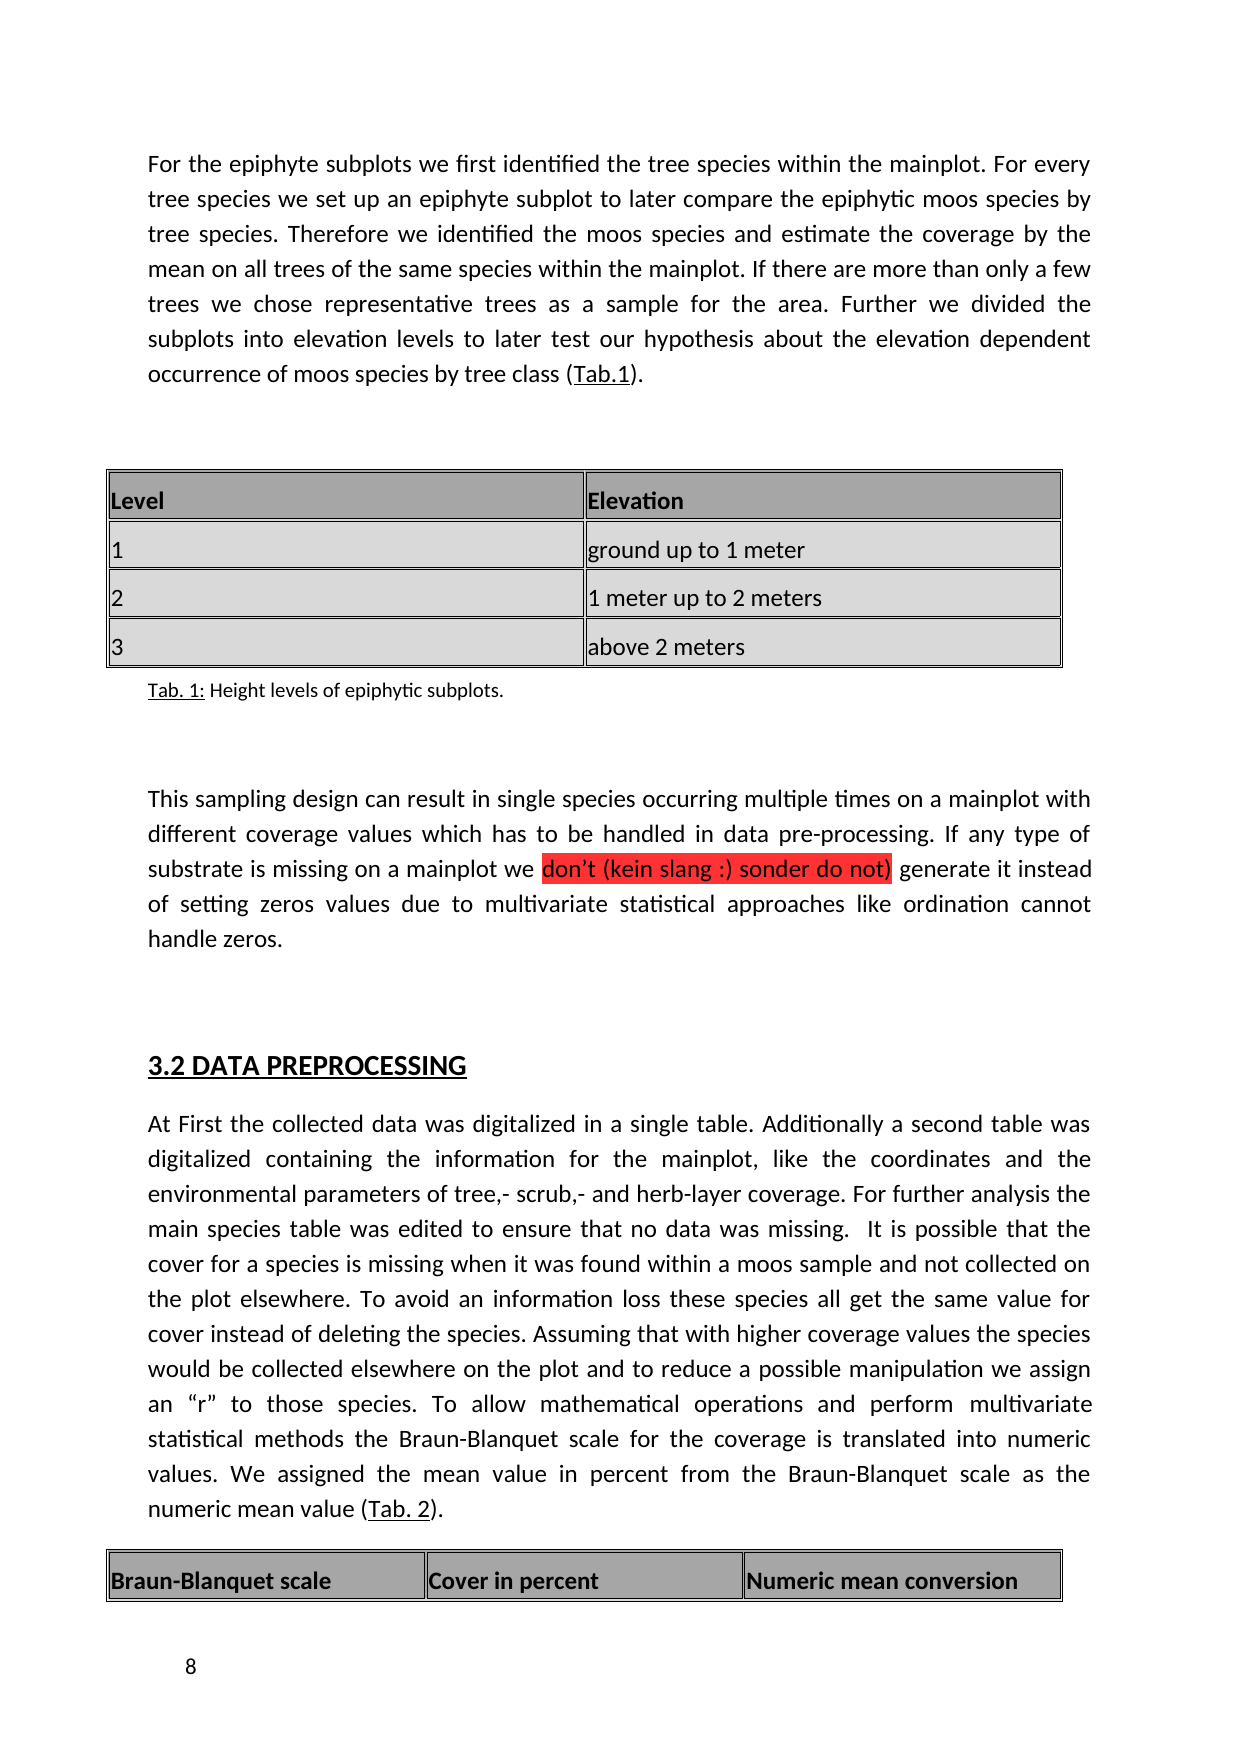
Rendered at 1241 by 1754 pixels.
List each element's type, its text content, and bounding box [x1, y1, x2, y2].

table_header Level [110, 473, 583, 518]
table_header Numeric mean conversion [745, 1553, 1060, 1598]
text At First the collected data was digitalized in a single table. Additionally a second table was digitalized containing the information for the mainplot, like the coordinates and the environmental parameters of tree,- scrub,- and herb-layer coverage. For further analysis the main species table was edited to ensure that no data was missing. It is possible that the cover for a species is missing when it was found within a moos sample and not collected on the plot elsewhere. To avoid an information loss these species all get the same value for cover instead of deleting the species. Assuming that with higher coverage values the species would be collected elsewhere on the plot and to reduce a possible manipulation we assign an “r” to those species. To allow mathematical operations and perform multivariate statistical methods the Braun-Blanquet scale for the coverage is translated into numeric values. We assigned the mean value in percent from the Braun-Blanquet scale as the numeric mean value (Tab. 2). [148, 1108, 1092, 1524]
text This sampling design can result in single species occurring multiple times on a mainplot with different coverage values which has to be handled in data pre-processing. If any type of substrate is missing on a mainplot we don’t (kein slang :) sonder do not) generate it instead of setting zeros values due to multivariate statistical approaches like ordination cannot handle zeros. [148, 783, 1092, 954]
table_cell 2 [110, 570, 583, 616]
text For the epiphyte subplots we first identified the tree species within the mainplot. For every tree species we set up an epiphyte subplot to later compare the epiphytic moos species by tree species. Therefore we identified the moos species and estimate the coverage by the mean on all trees of the same species within the mainplot. If there are more than only a few trees we chose representative trees as a sample for the area. Further we divided the subplots into elevation levels to later test our hypothesis about the elevation dependent occurrence of moos species by tree class (Tab.1). [148, 148, 1092, 388]
text 3.2 Data preprocessing [148, 1047, 1092, 1082]
table_header Elevation [587, 473, 1060, 518]
table_cell 1 meter up to 2 meters [587, 570, 1060, 616]
table_cell 3 [110, 619, 583, 665]
table_header Cover in percent [428, 1553, 742, 1598]
table_header Braun-Blanquet scale [110, 1553, 424, 1598]
table_cell 1 [110, 522, 583, 567]
table_cell above 2 meters [587, 619, 1060, 665]
text Tab. 1: Height levels of epiphytic subplots. [148, 677, 1092, 703]
table_cell ground up to 1 meter [587, 522, 1060, 567]
